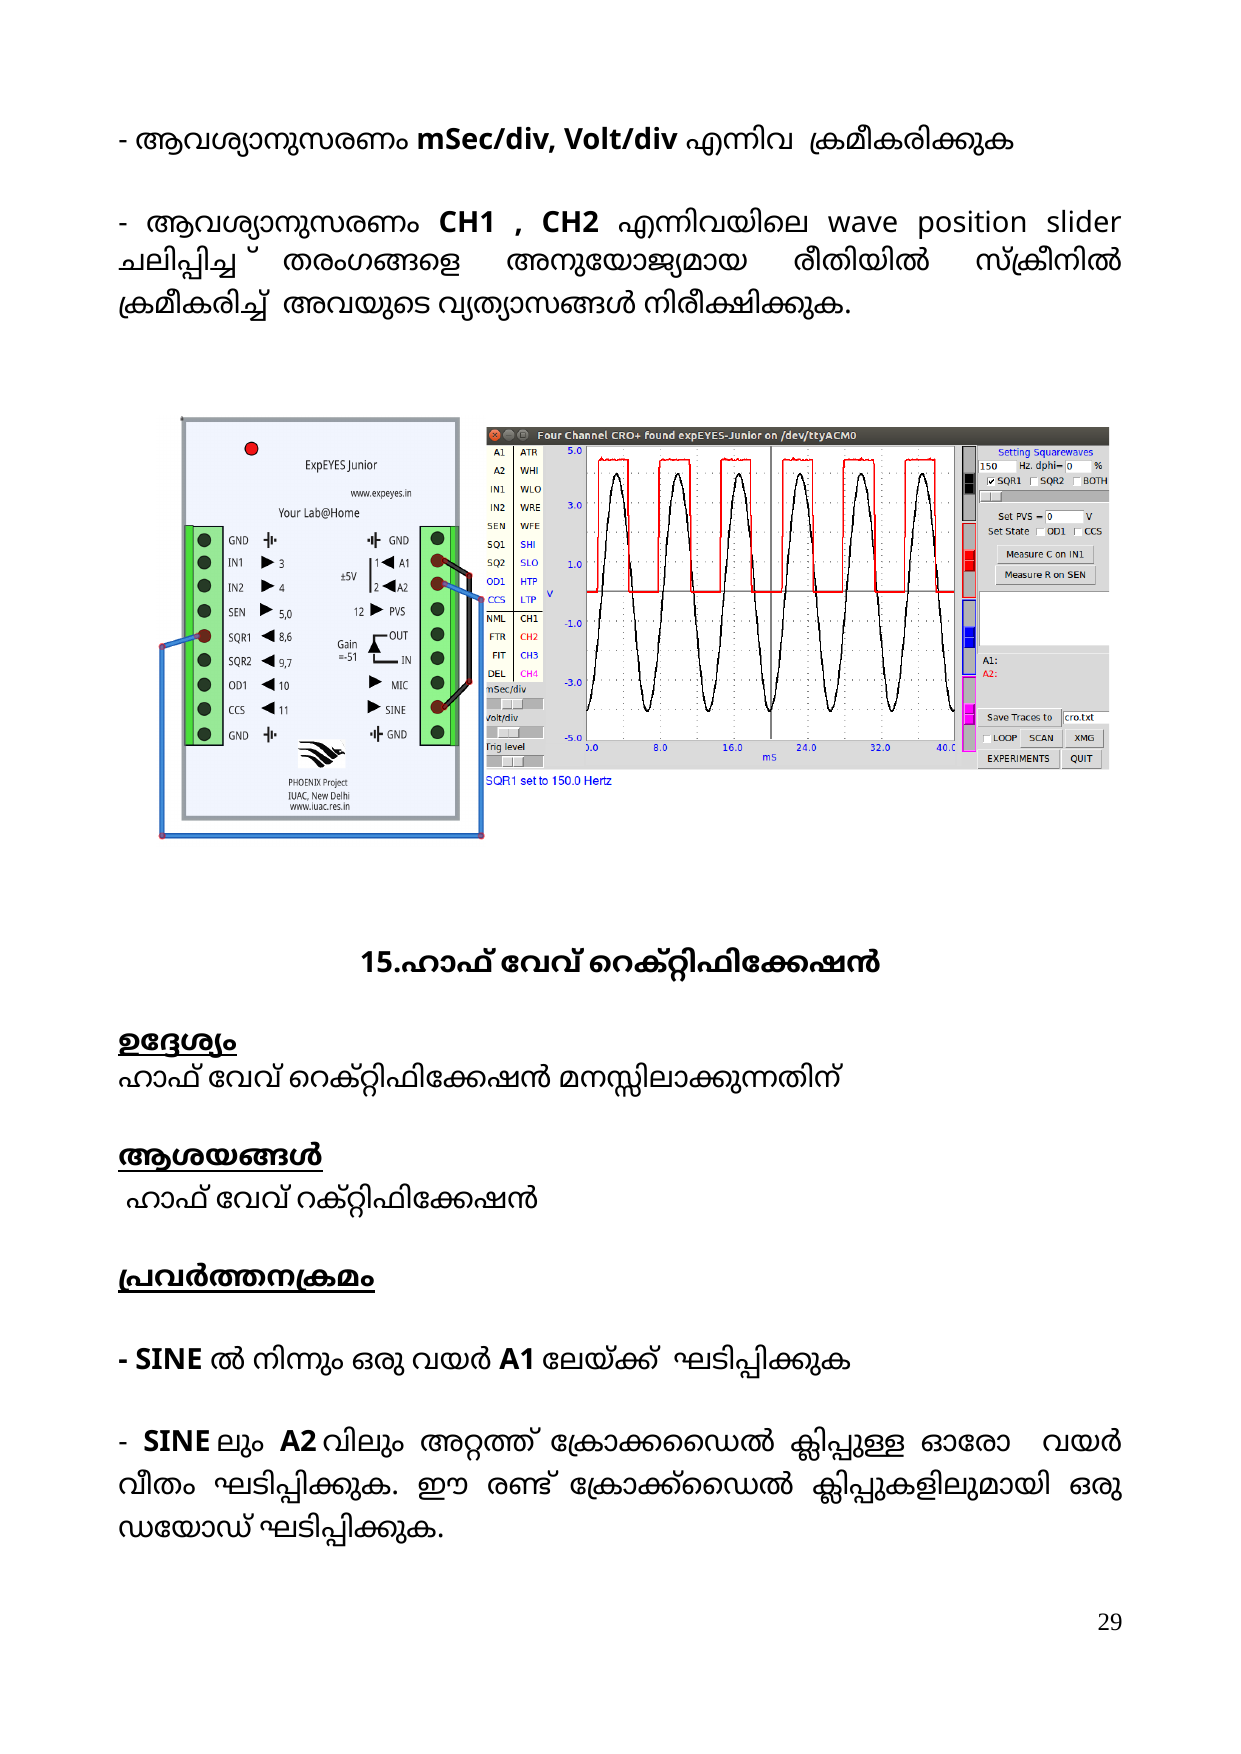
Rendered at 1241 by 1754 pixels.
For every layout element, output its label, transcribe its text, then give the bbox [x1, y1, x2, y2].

text ഹാഫ് വേവ് റക്റ്റിഫിക്കേഷൻ [118, 1177, 1122, 1221]
text ഉദ്ദേശ്യം [118, 1024, 1122, 1062]
text പ്രവർത്തനക്രമം‌ [118, 1260, 1122, 1298]
picture [156, 415, 1110, 847]
list - ആവശ്യാനുസരണം CH1 , CH2 എന്നിവയിലെ wave position slider ചലിപ്പിച്ച് തരംഗങ്ങളെ അനുയോജ്യമായ രീതിയിൽ സ്ക്രീനിൽ ക്രമീകരിച്ച് അവയുടെ വ്യത്യാസങ്ങൾ നിരീക്ഷിക്കുക. [118, 201, 1122, 325]
list - ആവശ്യാനുസരണം mSec/div, Volt/div എന്നിവ ക്രമീകരിക്കുക [118, 118, 1122, 161]
list - SINEലും A2വിലും അറ്റത്ത് ക്രോക്കഡൈൽ ക്ലിപ്പുള്ള ഓരോ വയർ വീതം ഘടിപ്പിക്കുക. ഈ രണ്ട് ക്രോക്ക്ഡൈൽ ക്ലിപ്പുകളിലുമായി ഒരു ഡയോഡ് ഘടിപ്പിക്കുക. [118, 1421, 1122, 1550]
list - SINE ൽ നിന്നും ഒരു വയർ A1ലേയ്ക്ക് ഘടിപ്പിക്കുക [118, 1338, 1122, 1381]
text ആശയങ്ങൾ [118, 1139, 1122, 1177]
text ഹാഫ് വേവ് റെക്റ്റിഫിക്കേഷൻ മനസ്സിലാക്കുന്നതിന് [118, 1062, 1122, 1100]
text 15.ഹാഫ് വേവ് റെക്റ്റിഫിക്കേഷൻ [118, 941, 1122, 984]
